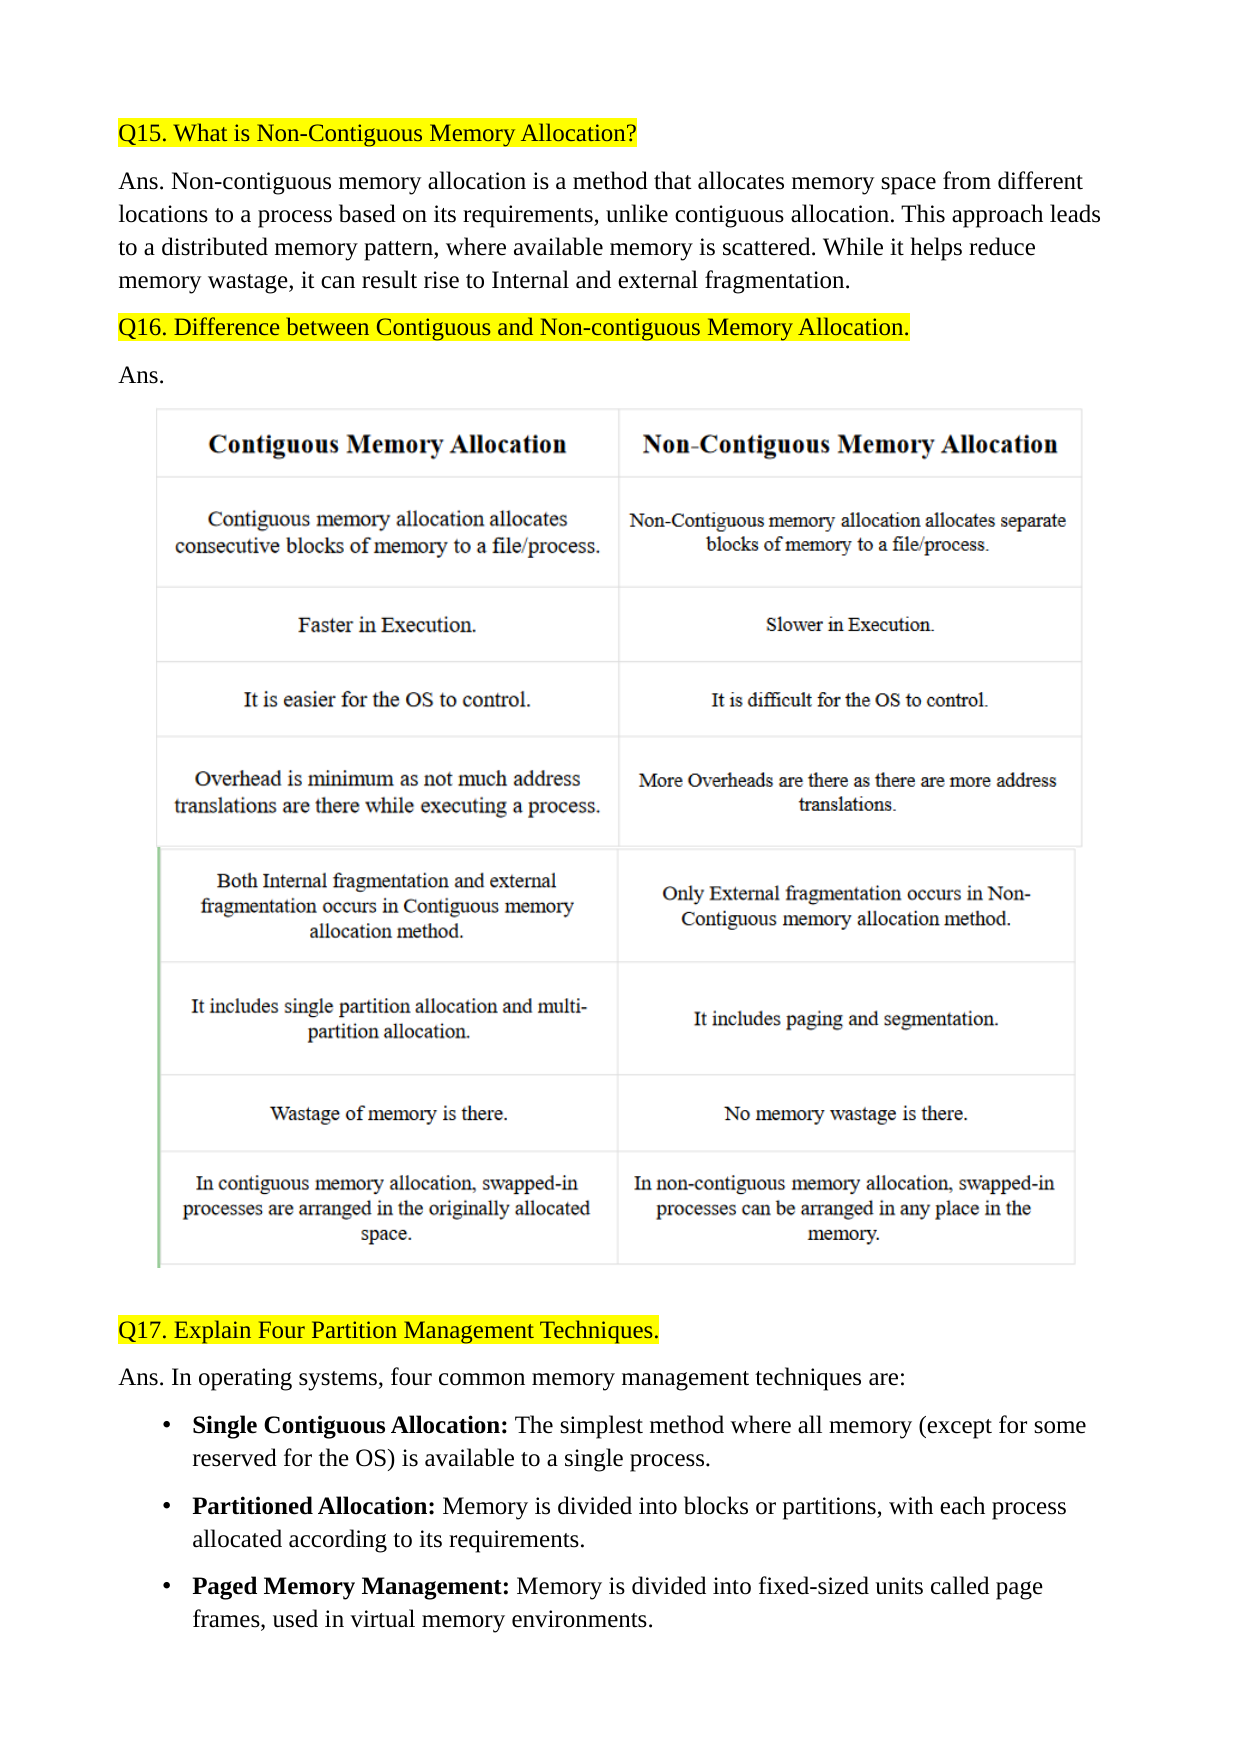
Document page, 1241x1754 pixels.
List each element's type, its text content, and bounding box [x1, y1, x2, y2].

list Paged Memory Management: Memory is divided into fixed-sized units called page frames, used in virtual memory environments. [162, 1571, 1122, 1633]
text Q17. Explain Four Partition Management Techniques. [118, 1315, 1122, 1344]
text Ans. In operating systems, four common memory management techniques are: [118, 1362, 1122, 1391]
picture [156, 407, 1085, 1268]
text Ans. [118, 360, 1122, 389]
text Q15. What is Non-Contiguous Memory Allocation? [118, 118, 1122, 147]
list Single Contiguous Allocation: The simplest method where all memory (except for some reserved for the OS) is available to a single process. [162, 1410, 1122, 1472]
text Ans. Non-contiguous memory allocation is a method that allocates memory space from different locations to a process based on its requirements, unlike contiguous allocation. This approach leads to a distributed memory pattern, where available memory is scattered. While it helps reduce memory wastage, it can result rise to Internal and external fragmentation. [118, 166, 1122, 293]
list Partitioned Allocation: Memory is divided into blocks or partitions, with each process allocated according to its requirements. [162, 1491, 1122, 1552]
text Q16. Difference between Contiguous and Non-contiguous Memory Allocation. [118, 312, 1122, 341]
